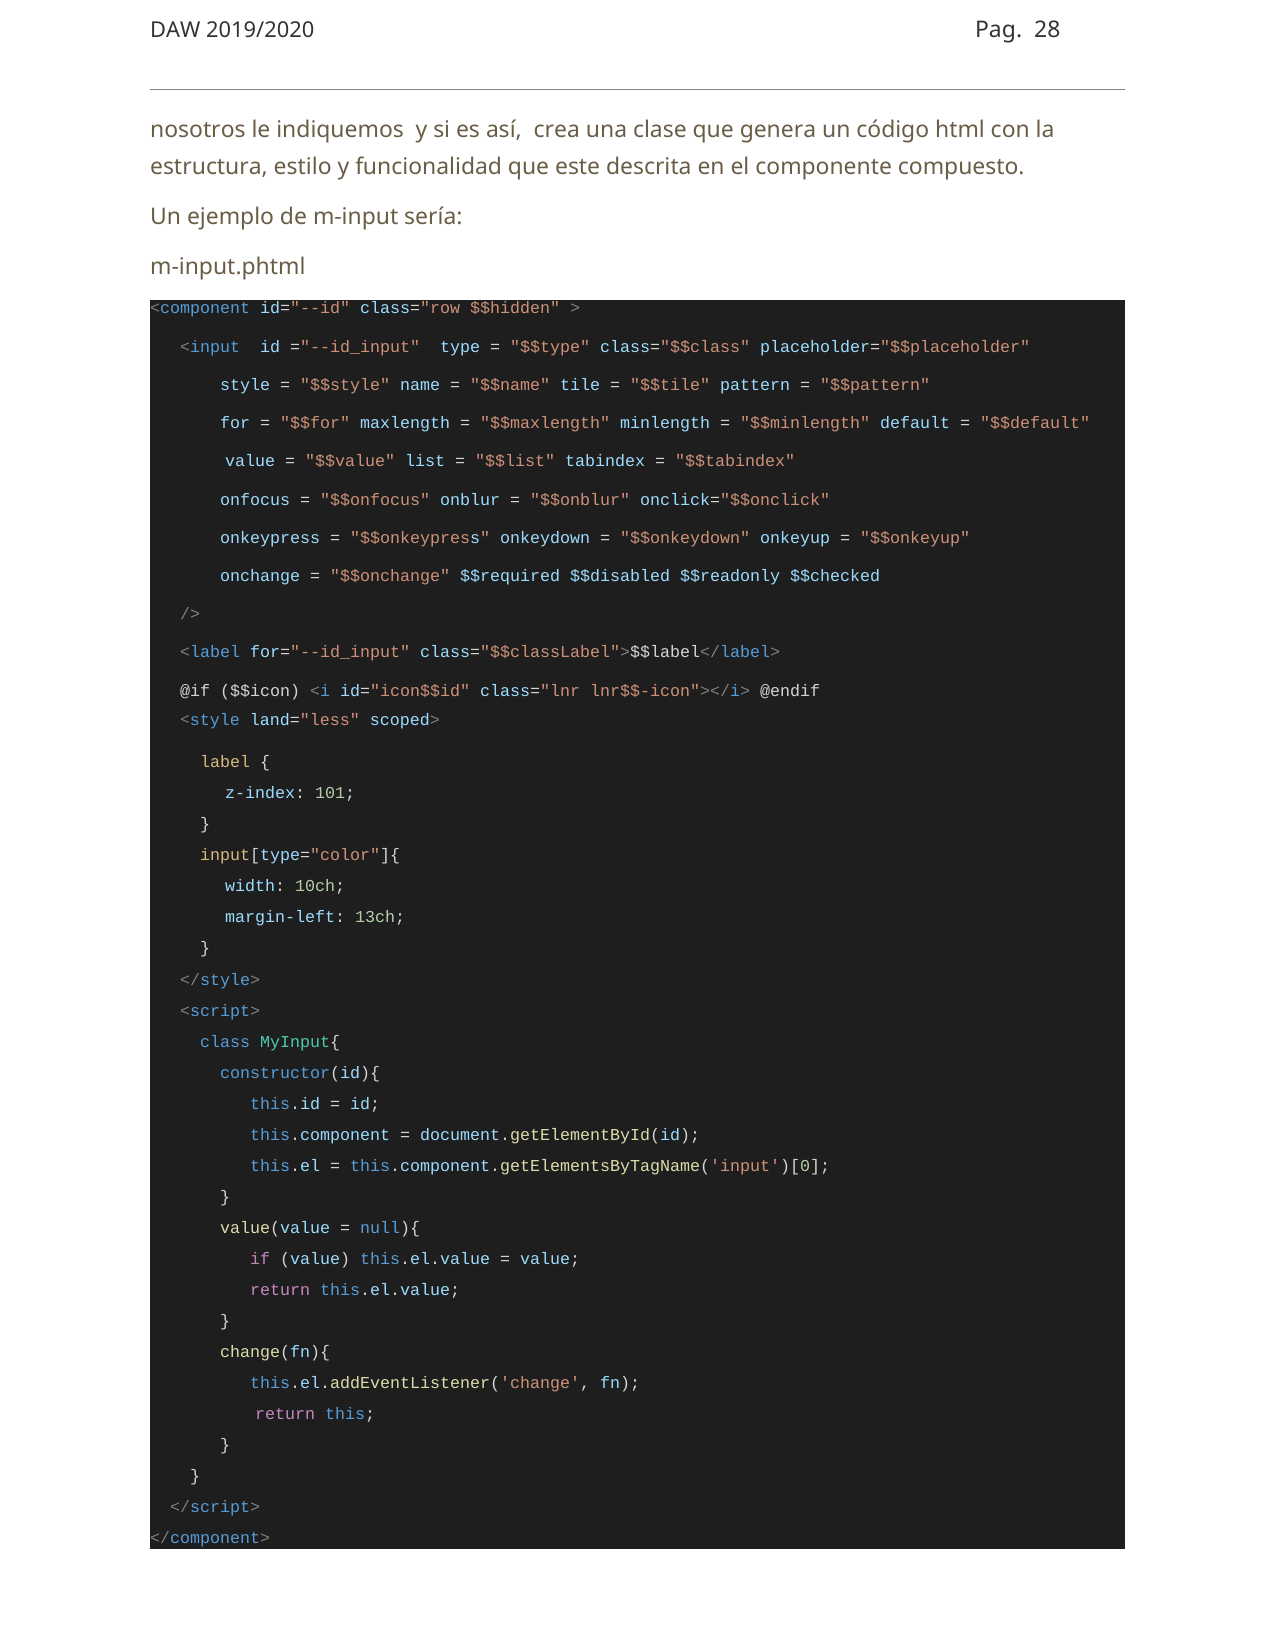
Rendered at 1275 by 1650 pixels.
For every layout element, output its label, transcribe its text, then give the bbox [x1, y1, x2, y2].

text change(fn){ [150, 1344, 1125, 1362]
text </style> [150, 971, 1125, 990]
text onfocus = "$$onfocus" onblur = "$$onblur" onclick="$$onclick" [150, 491, 1125, 510]
text this.el.addEventListener('change', fn); [150, 1375, 1125, 1393]
text label { [150, 754, 1125, 773]
text class MyInput{ [150, 1033, 1125, 1052]
text <style land="less" scoped> [150, 708, 1125, 731]
text if (value) this.el.value = value; [150, 1251, 1125, 1269]
text return this.el.value; [150, 1282, 1125, 1300]
text } [150, 940, 1125, 959]
text onchange = "$$onchange" $$required $$disabled $$readonly $$checked [150, 568, 1125, 586]
text this.id = id; [150, 1095, 1125, 1114]
text } [150, 1437, 1125, 1456]
text value = "$$value" list = "$$list" tabindex = "$$tabindex" [150, 453, 1125, 472]
text </component> [150, 1530, 1125, 1549]
text return this; [150, 1406, 1125, 1424]
text <input id ="--id_input" type = "$$type" class="$$class" placeholder="$$placeholder" [150, 338, 1125, 357]
text this.el = this.component.getElementsByTagName('input')[0]; [150, 1157, 1125, 1176]
text <label for="--id_input" class="$$classLabel">$$label</label> [150, 644, 1125, 663]
text style = "$$style" name = "$$name" tile = "$$tile" pattern = "$$pattern" [150, 376, 1125, 395]
text for = "$$for" maxlength = "$$maxlength" minlength = "$$minlength" default = "$$default" [150, 415, 1125, 433]
text } [150, 1188, 1125, 1207]
text /> [150, 606, 1125, 625]
text </script> [150, 1499, 1125, 1518]
text } [150, 1313, 1125, 1331]
text input[type="color"]{ [150, 847, 1125, 866]
text } [150, 816, 1125, 835]
text value(value = null){ [150, 1219, 1125, 1238]
text Un ejemplo de m-input sería: [150, 200, 1125, 231]
text z-index: 101; [150, 785, 1125, 804]
text m-input.phtml [150, 250, 1125, 281]
text <script> [150, 1002, 1125, 1021]
text nosotros le indiquemos y si es así, crea una clase que genera un código html con la estructura, estilo y funcionalidad que este descrita en el componente compuesto. [150, 112, 1125, 181]
text } [150, 1468, 1125, 1487]
text width: 10ch; [150, 878, 1125, 897]
text margin-left: 13ch; [150, 909, 1125, 928]
text @if ($$icon) <i id="icon$$id" class="lnr lnr$$-icon"></i> @endif [150, 682, 1125, 701]
text constructor(id){ [150, 1064, 1125, 1083]
text <component id="--id" class="row $$hidden" > [150, 300, 1125, 319]
text this.component = document.getElementById(id); [150, 1126, 1125, 1145]
text onkeypress = "$$onkeypress" onkeydown = "$$onkeydown" onkeyup = "$$onkeyup" [150, 529, 1125, 548]
